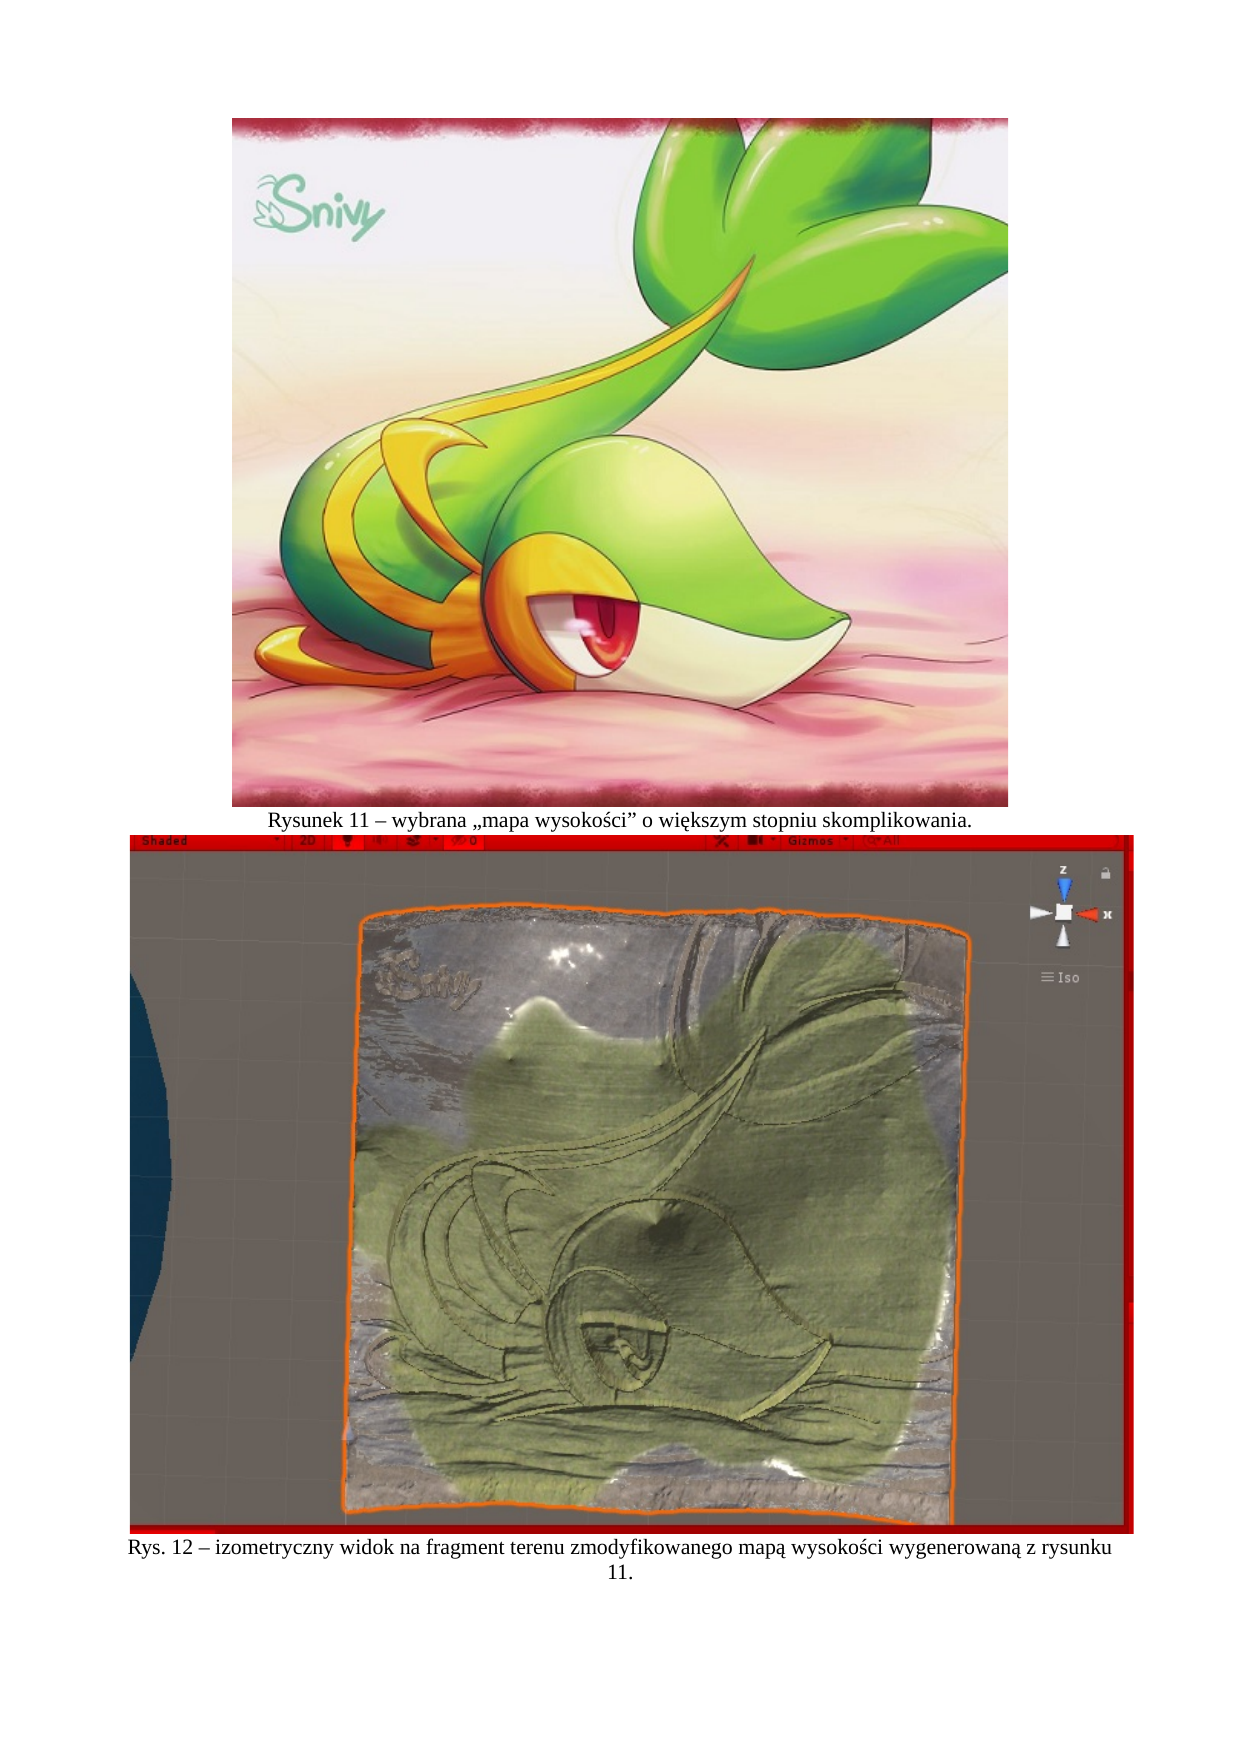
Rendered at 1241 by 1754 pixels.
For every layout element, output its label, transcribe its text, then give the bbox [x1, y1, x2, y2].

text Rys. 12 – izometryczny widok na fragment terenu zmodyfikowanego mapą wysokości wygenerowaną z rysunku 11. [118, 832, 1122, 1584]
picture [129, 835, 1134, 1534]
text Rysunek 11 – wybrana „mapa wysokości” o większym stopniu skomplikowania. [118, 118, 1122, 832]
picture [232, 118, 1009, 807]
